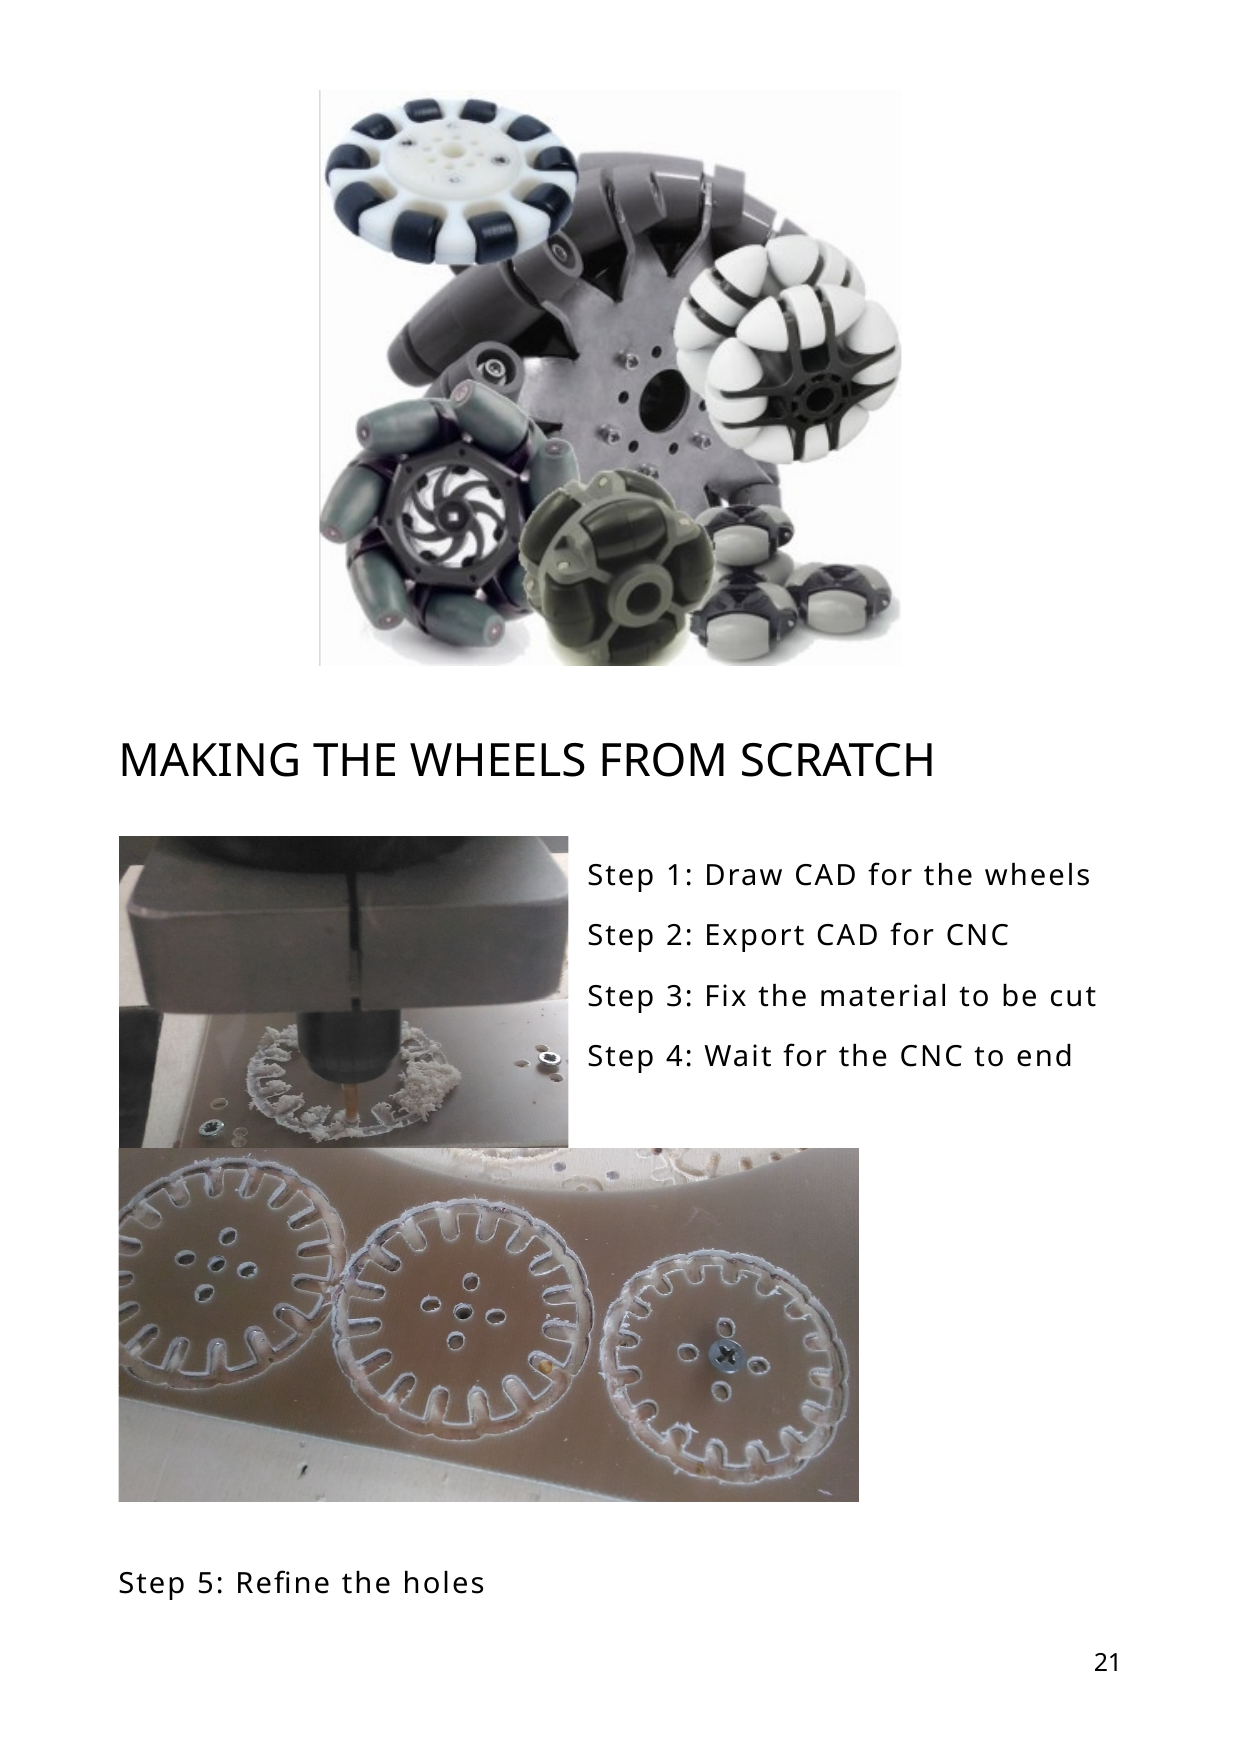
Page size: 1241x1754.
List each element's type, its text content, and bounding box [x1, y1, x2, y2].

subtitle Step 2: Export CAD for CNC [572, 914, 1122, 954]
subtitle Step 4: Wait for the CNC to end [572, 1035, 1122, 1075]
picture [319, 90, 902, 666]
picture [118, 836, 859, 1502]
subtitle Step 3: Fix the material to be cut [572, 975, 1122, 1014]
subtitle Step 5: Refine the holes [118, 1562, 1122, 1602]
text MAKING THE WHEELS FROM SCRATCH [118, 728, 1122, 790]
subtitle Step 1: Draw CAD for the wheels [572, 854, 1122, 893]
